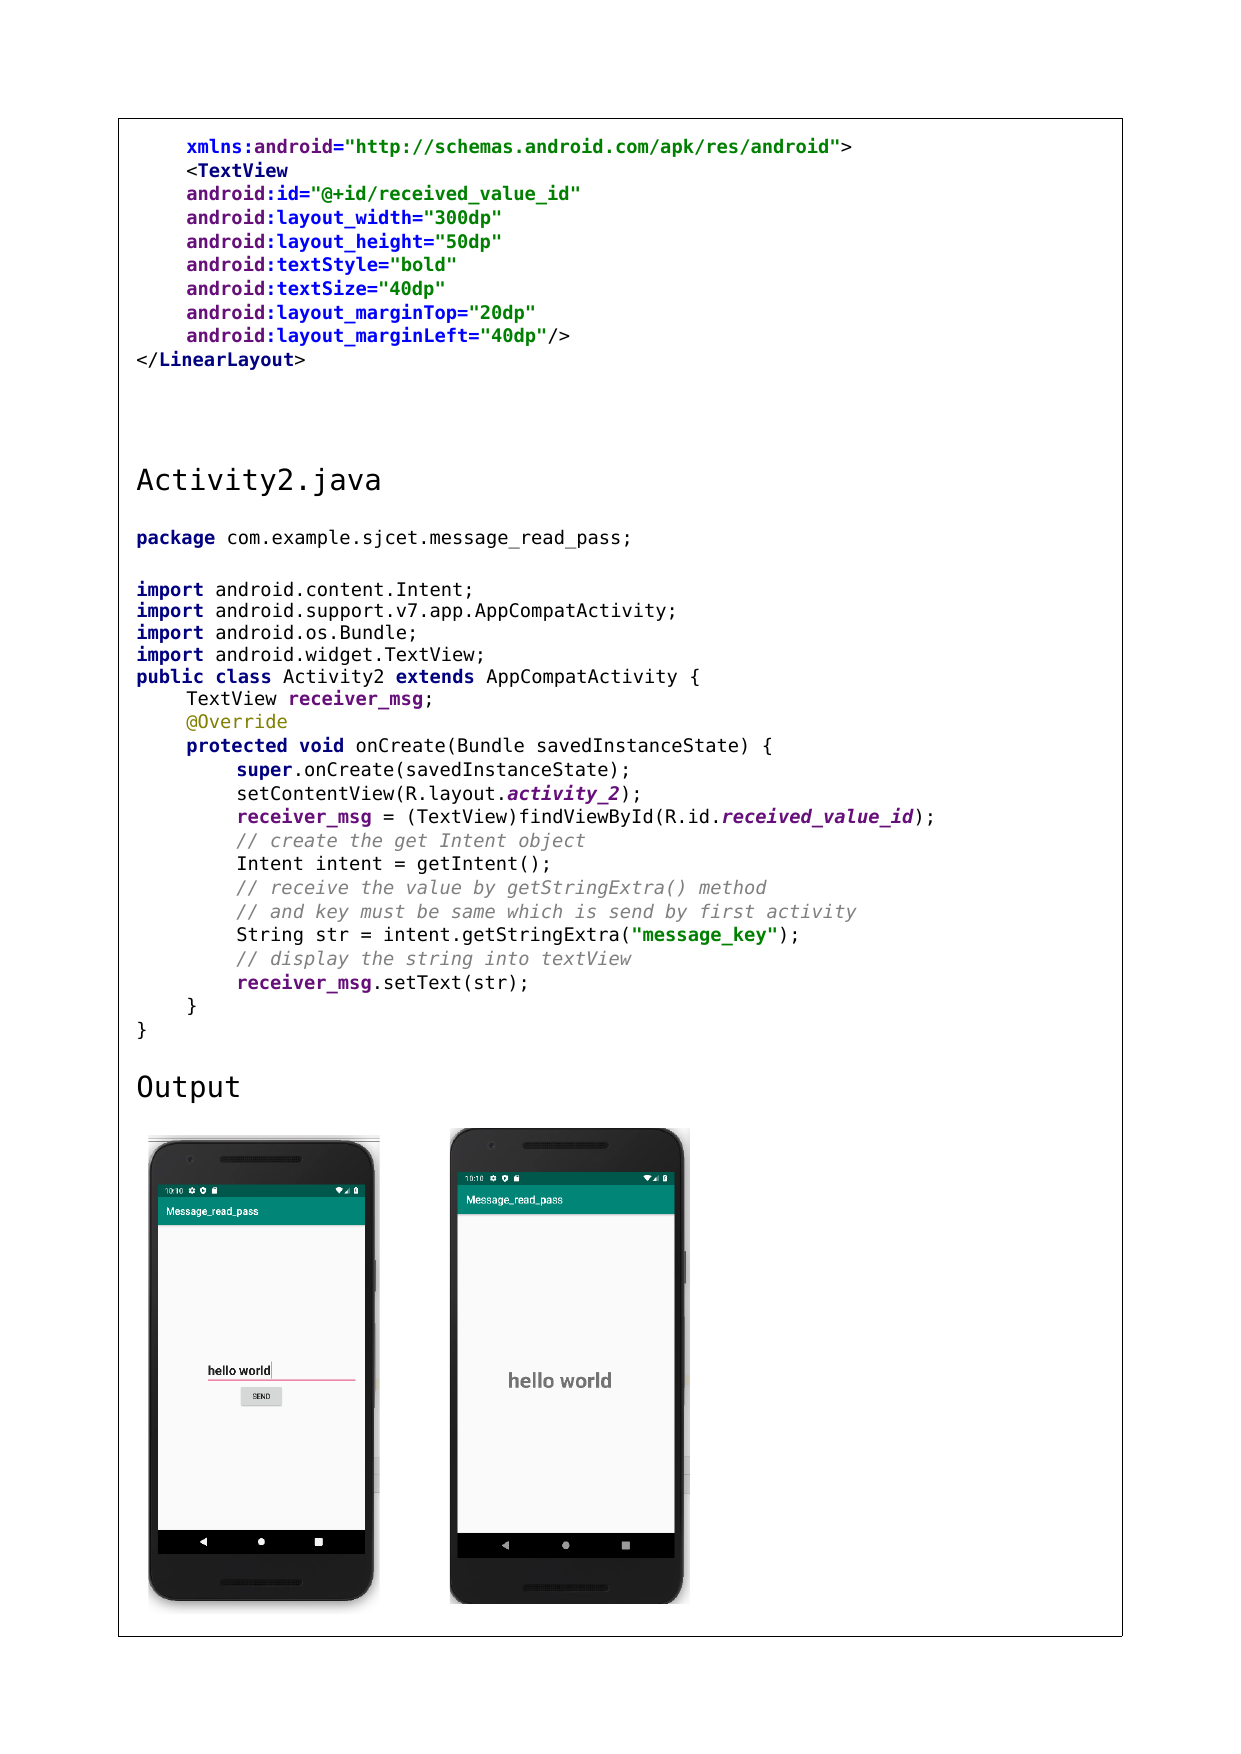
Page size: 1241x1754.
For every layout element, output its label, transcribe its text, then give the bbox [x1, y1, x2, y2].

text String str = intent.getStringExtra("message_key"); [136, 924, 1104, 948]
text android:textStyle="bold" [136, 254, 1104, 278]
text android:layout_marginTop="20dp" [136, 302, 1104, 325]
text android:layout_width="300dp" [136, 207, 1104, 231]
picture [331, 1135, 380, 1614]
text <TextView [136, 160, 1104, 183]
text receiver_msg = (TextView)findViewById(R.id.received_value_id); [136, 806, 1104, 830]
text android:id="@+id/received_value_id" [136, 183, 1104, 207]
text // receive the value by getStringExtra() method [136, 877, 1104, 901]
text import android.os.Bundle; [136, 622, 1104, 644]
text protected void onCreate(Bundle savedInstanceState) { [136, 735, 1104, 759]
text </LinearLayout> [136, 349, 1104, 371]
text import android.content.Intent; [136, 578, 1104, 600]
text // and key must be same which is send by first activity [136, 901, 1104, 924]
text // create the get Intent object [136, 830, 1104, 853]
text xmlns:android="http://schemas.android.com/apk/res/android"> [136, 136, 1104, 160]
text package com.example.sjcet.message_read_pass; [136, 527, 1104, 549]
text // display the string into textView [136, 948, 1104, 972]
text import android.support.v7.app.AppCompatActivity; [136, 600, 1104, 622]
text receiver_msg.setText(str); [136, 972, 1104, 995]
text android:layout_marginLeft="40dp"/> [136, 325, 1104, 349]
text super.onCreate(savedInstanceState); [136, 759, 1104, 782]
text android:layout_height="50dp" [136, 231, 1104, 254]
text import android.widget.TextView; [136, 644, 1104, 666]
text @Override [136, 712, 1104, 735]
text setContentView(R.layout.activity_2); [136, 782, 1104, 806]
text Intent intent = getIntent(); [136, 853, 1104, 877]
text } [136, 1019, 1104, 1041]
text Output [136, 1070, 1104, 1104]
text public class Activity2 extends AppCompatActivity { [136, 666, 1104, 688]
text TextView receiver_msg; [136, 688, 1104, 712]
text android:textSize="40dp" [136, 278, 1104, 302]
picture [640, 1128, 690, 1604]
text } [136, 995, 1104, 1019]
text Activity2.java [136, 464, 1104, 498]
